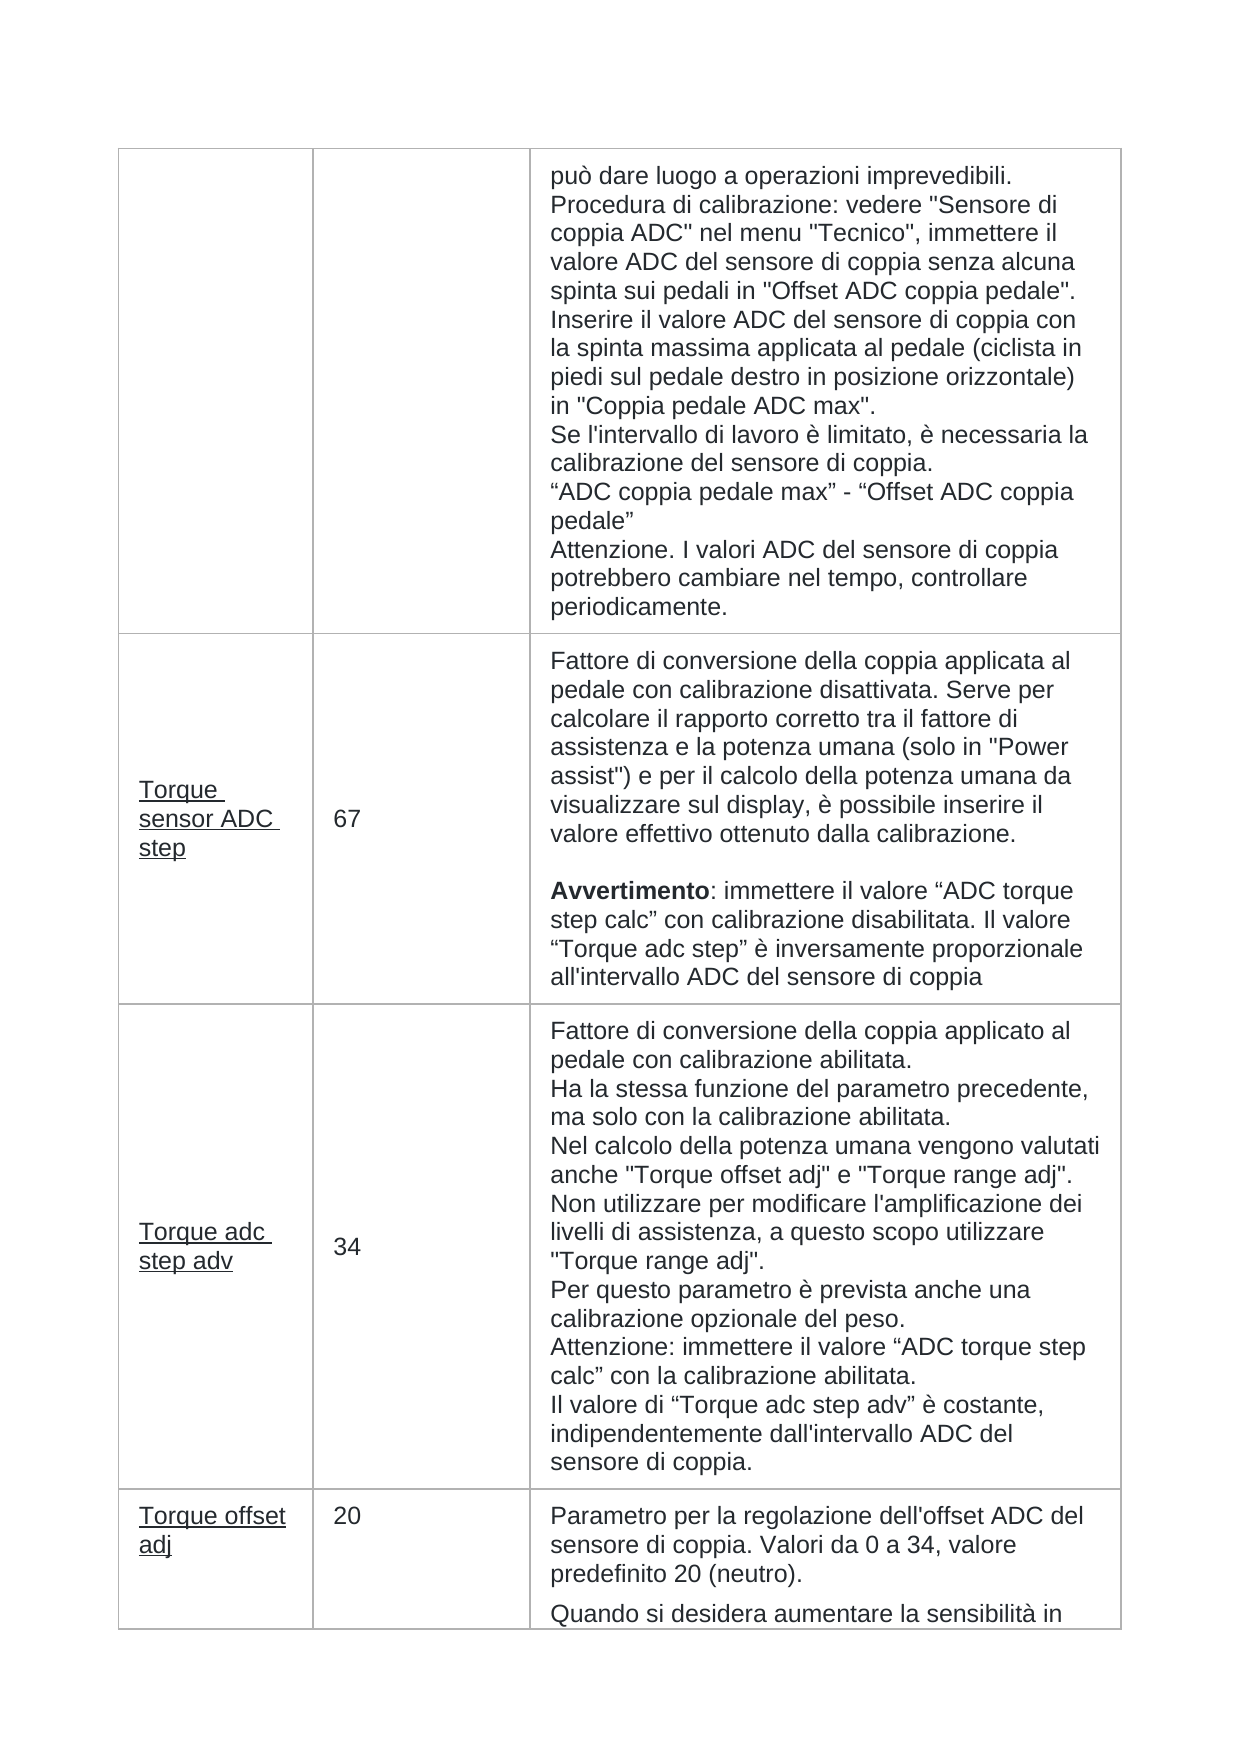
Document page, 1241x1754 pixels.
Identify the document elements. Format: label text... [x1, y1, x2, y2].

table_cell 67 [314, 634, 529, 1003]
table_cell 34 [314, 1005, 529, 1488]
table_cell Torque sensor ADC step [119, 634, 312, 1003]
table_cell [119, 149, 312, 633]
table_cell 20 [314, 1490, 529, 1628]
table_cell Parametro per la regolazione dell'offset ADC del sensore di coppia. Valori da 0 a 34, valore predefinito 20 (neutro). Quando si desidera aumentare la sensibilità in [531, 1490, 1120, 1628]
table_cell Fattore di conversione della coppia applicato al pedale con calibrazione abilitata. Ha la stessa funzione del parametro precedente, ma solo con la calibrazione abilitata. Nel calcolo della potenza umana vengono valutati anche "Torque offset adj" e "Torque range adj". Non utilizzare per modificare l'amplificazione dei livelli di assistenza, a questo scopo utilizzare "Torque range adj". Per questo parametro è prevista anche una calibrazione opzionale del peso. Attenzione: immettere il valore “ADC torque step calc” con la calibrazione abilitata. Il valore di “Torque adc step adv” è costante, indipendentemente dall'intervallo ADC del sensore di coppia. [531, 1005, 1120, 1488]
table_cell Torque offset adj [119, 1490, 312, 1628]
table_cell [314, 149, 529, 633]
table_cell Fattore di conversione della coppia applicata al pedale con calibrazione disattivata. Serve per calcolare il rapporto corretto tra il fattore di assistenza e la potenza umana (solo in "Power assist") e per il calcolo della potenza umana da visualizzare sul display, è possibile inserire il valore effettivo ottenuto dalla calibrazione. Avvertimento: immettere il valore “ADC torque step calc” con calibrazione disabilitata. Il valore “Torque adc step” è inversamente proporzionale all'intervallo ADC del sensore di coppia [531, 634, 1120, 1003]
table_cell può dare luogo a operazioni imprevedibili. Procedura di calibrazione: vedere "Sensore di coppia ADC" nel menu "Tecnico", immettere il valore ADC del sensore di coppia senza alcuna spinta sui pedali in "Offset ADC coppia pedale". Inserire il valore ADC del sensore di coppia con la spinta massima applicata al pedale (ciclista in piedi sul pedale destro in posizione orizzontale) in "Coppia pedale ADC max". Se l'intervallo di lavoro è limitato, è necessaria la calibrazione del sensore di coppia. “ADC coppia pedale max” - “Offset ADC coppia pedale” Attenzione. I valori ADC del sensore di coppia potrebbero cambiare nel tempo, controllare periodicamente. [531, 149, 1120, 633]
table_cell Torque adc step adv [119, 1005, 312, 1488]
